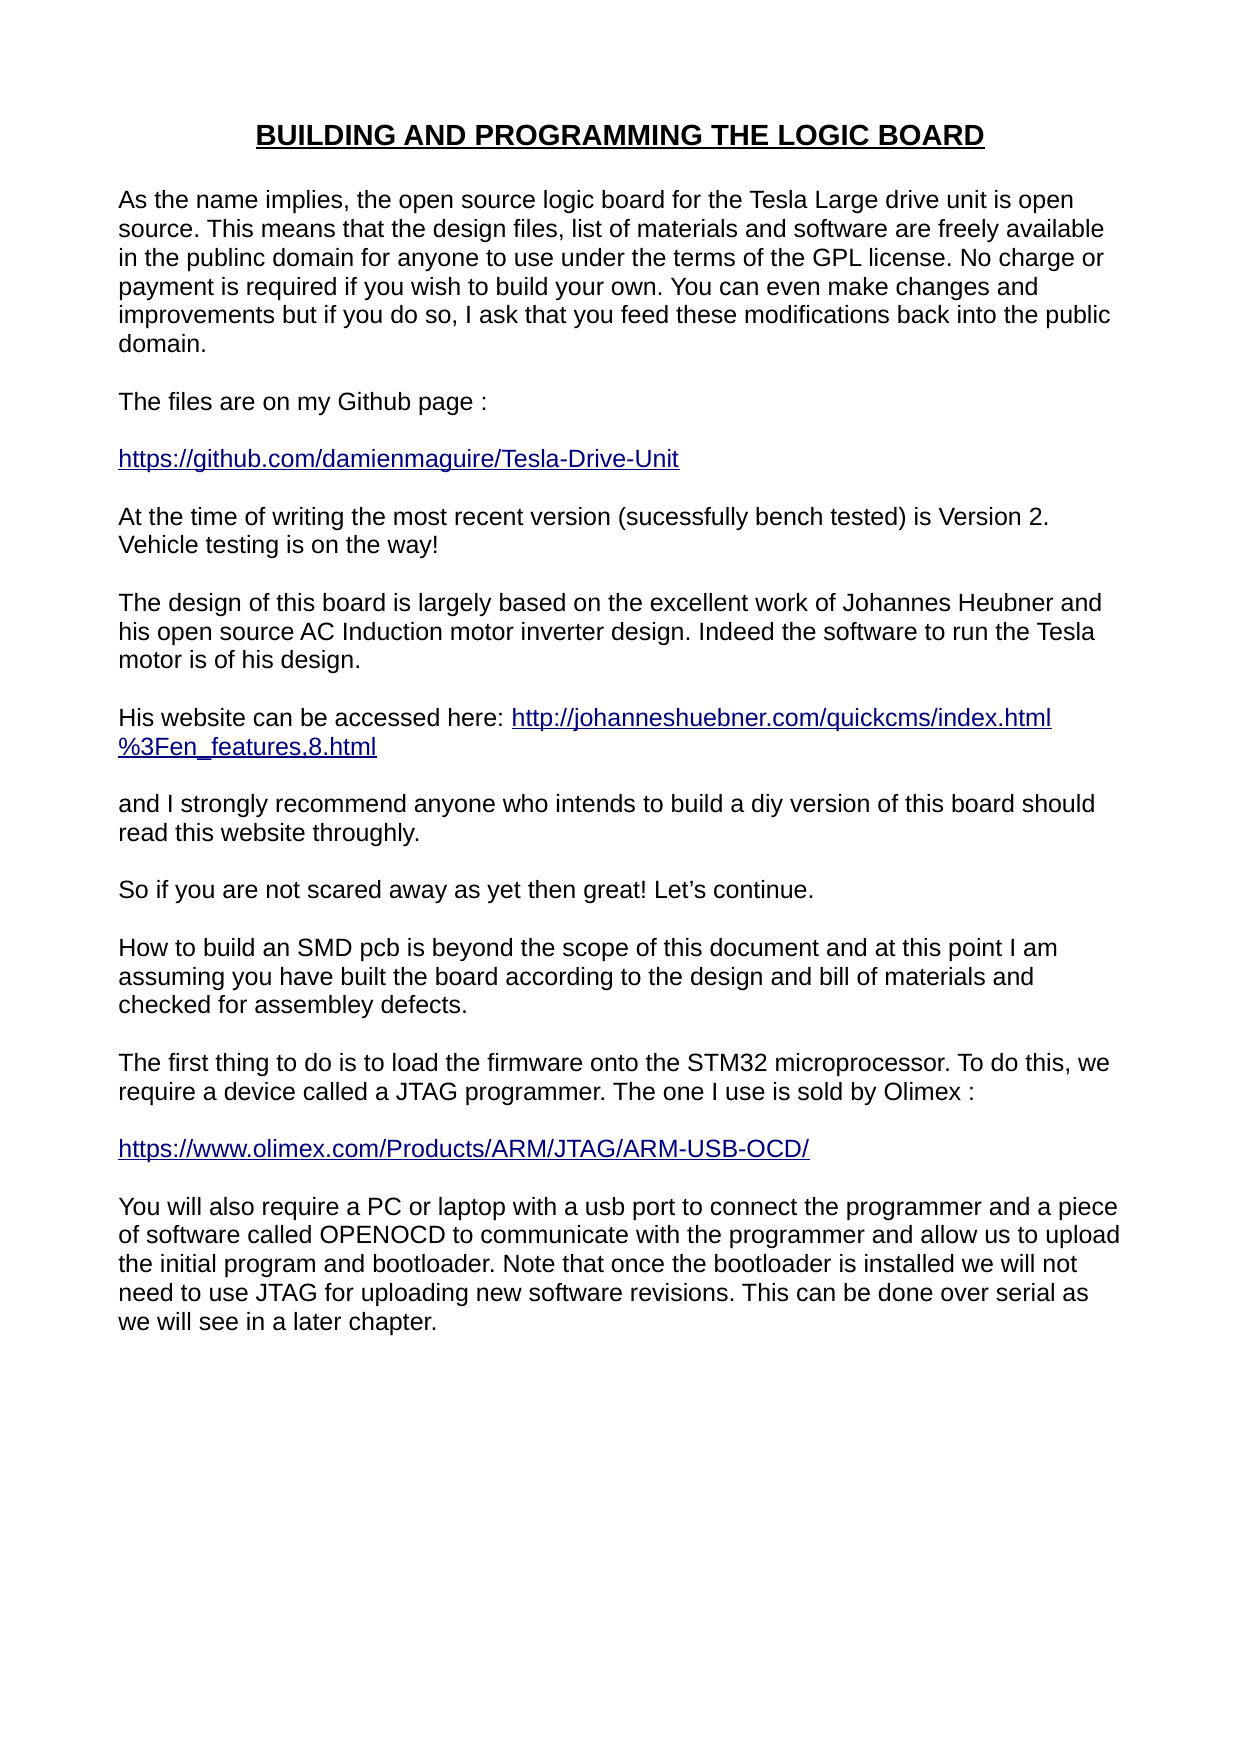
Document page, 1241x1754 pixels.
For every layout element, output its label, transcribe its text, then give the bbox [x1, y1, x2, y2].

text and I strongly recommend anyone who intends to build a diy version of this board should read this website throughly. [118, 789, 1122, 846]
text BUILDING AND PROGRAMMING THE LOGIC BOARD [118, 118, 1122, 152]
text The design of this board is largely based on the excellent work of Johannes Heubner and his open source AC Induction motor inverter design. Indeed the software to run the Tesla motor is of his design. [118, 588, 1122, 674]
text The first thing to do is to load the firmware onto the STM32 microprocessor. To do this, we require a device called a JTAG programmer. The one I use is sold by Olimex : [118, 1048, 1122, 1105]
text His website can be accessed here: http://johanneshuebner.com/quickcms/index.html%3Fen_features,8.html [118, 703, 1122, 760]
text The files are on my Github page : [118, 386, 1122, 415]
text As the name implies, the open source logic board for the Tesla Large drive unit is open source. This means that the design files, list of materials and software are freely available in the publinc domain for anyone to use under the terms of the GPL license. No charge or payment is required if you wish to build your own. You can even make changes and improvements but if you do so, I ask that you feed these modifications back into the public domain. [118, 185, 1122, 358]
text https://www.olimex.com/Products/ARM/JTAG/ARM-USB-OCD/ [118, 1134, 1122, 1163]
text You will also require a PC or laptop with a usb port to connect the programmer and a piece of software called OPENOCD to communicate with the programmer and allow us to upload the initial program and bootloader. Note that once the bootloader is installed we will not need to use JTAG for uploading new software revisions. This can be done over serial as we will see in a later chapter. [118, 1191, 1122, 1335]
text At the time of writing the most recent version (sucessfully bench tested) is Version 2. Vehicle testing is on the way! [118, 501, 1122, 559]
text How to build an SMD pcb is beyond the scope of this document and at this point I am assuming you have built the board according to the design and bill of materials and checked for assembley defects. [118, 933, 1122, 1019]
text https://github.com/damienmaguire/Tesla-Drive-Unit [118, 444, 1122, 473]
text So if you are not scared away as yet then great! Let’s continue. [118, 875, 1122, 904]
